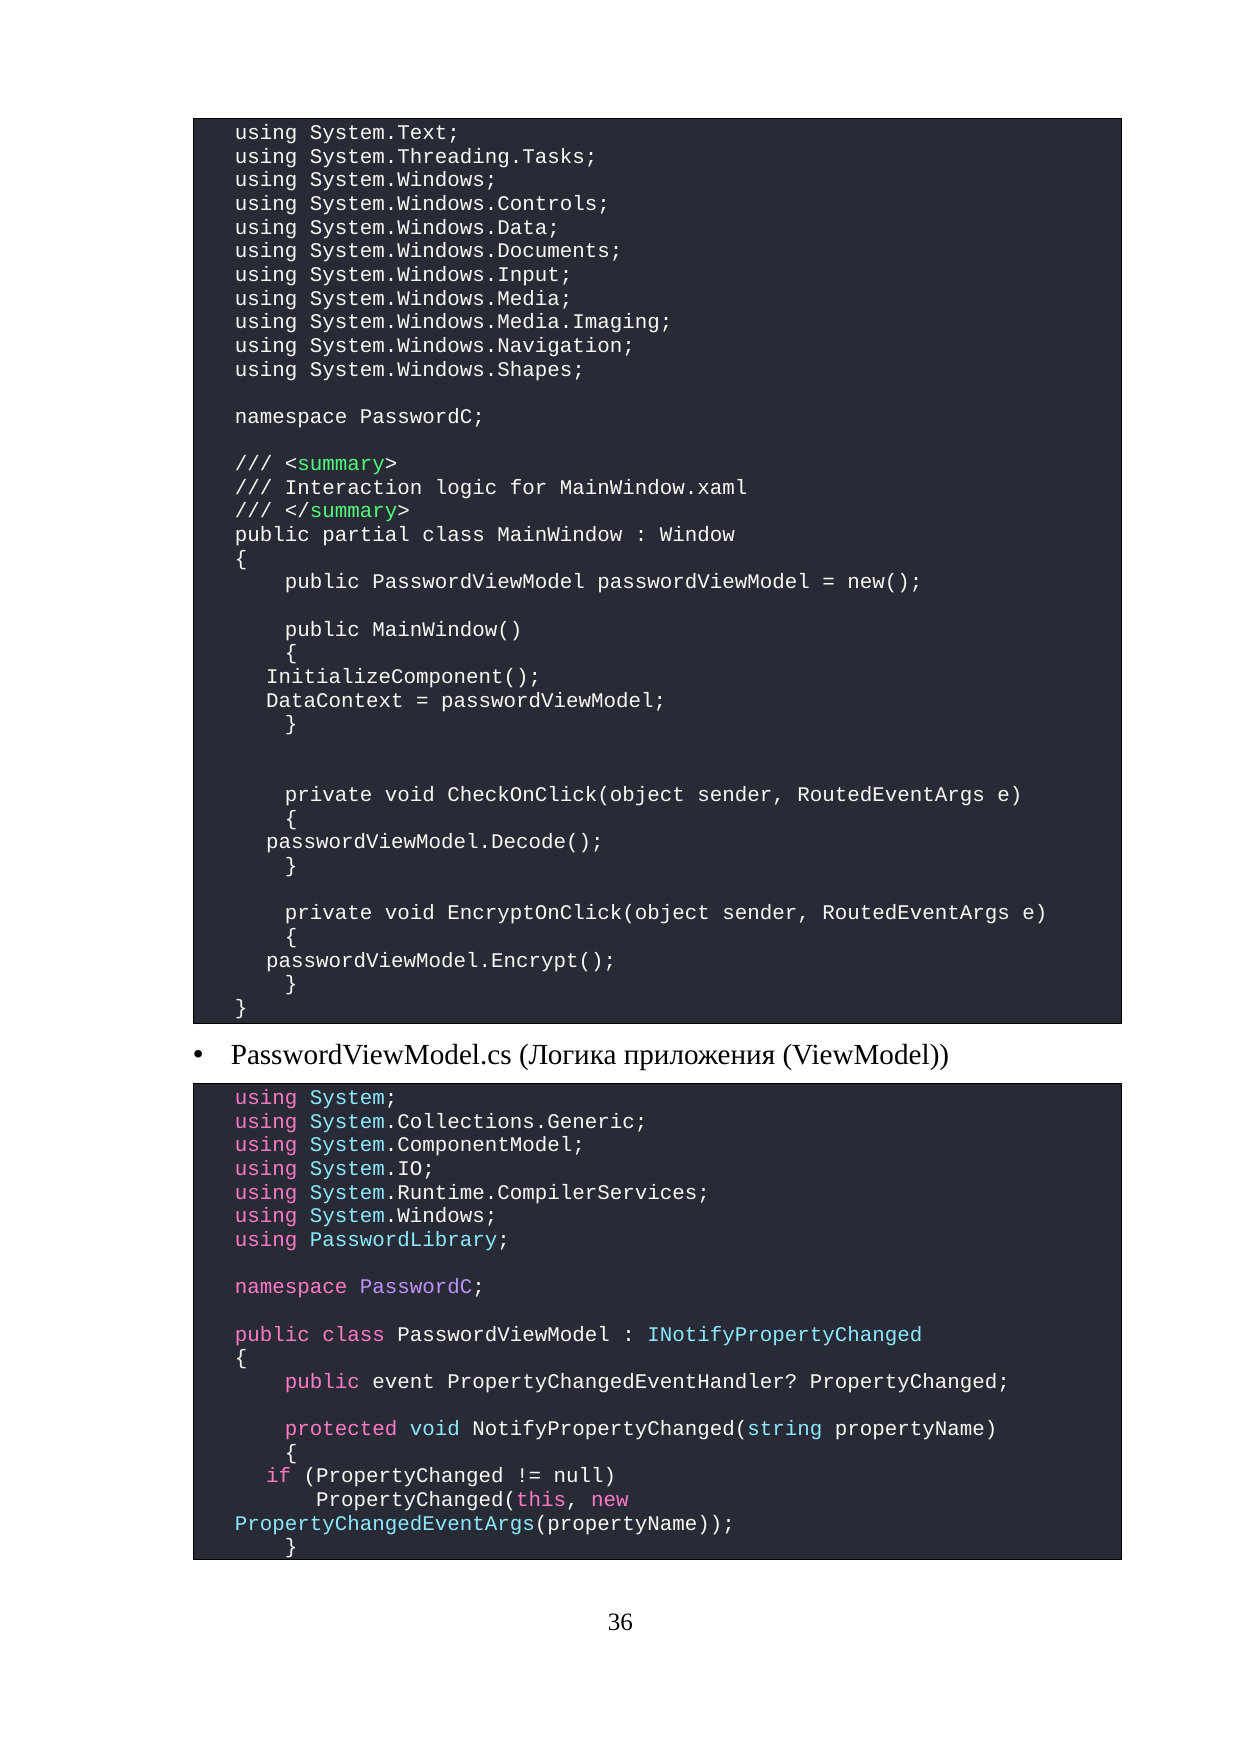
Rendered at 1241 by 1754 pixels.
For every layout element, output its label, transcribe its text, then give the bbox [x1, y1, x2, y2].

list public class PasswordViewModel : INotifyPropertyChanged [194, 1319, 1121, 1343]
list using System.Windows.Media.Imaging; [194, 307, 1121, 331]
list using System.ComponentModel; [194, 1130, 1121, 1154]
list using System.IO; [194, 1154, 1121, 1178]
list using System.Windows.Shapes; [194, 354, 1121, 378]
list using System.Windows.Media; [194, 284, 1121, 307]
list PasswordViewModel.cs (Логика приложения (ViewModel)) [193, 1037, 1122, 1071]
list using System.Text; [194, 119, 1121, 142]
list } [194, 1532, 1121, 1559]
list using System.Windows.Data; [194, 213, 1121, 236]
list { [194, 638, 1121, 662]
list passwordViewModel.Decode(); [194, 827, 1121, 851]
list { [194, 922, 1121, 946]
list using System.Windows.Controls; [194, 189, 1121, 213]
list passwordViewModel.Encrypt(); [194, 946, 1121, 969]
list private void EncryptOnClick(object sender, RoutedEventArgs e) [194, 898, 1121, 922]
list /// Interaction logic for MainWindow.xaml [194, 473, 1121, 496]
list InitializeComponent(); [194, 662, 1121, 686]
list PropertyChanged(this, new PropertyChangedEventArgs(propertyName)); [194, 1485, 1121, 1532]
list { [194, 804, 1121, 827]
list using System; [194, 1084, 1121, 1107]
list { [194, 1438, 1121, 1461]
list public event PropertyChangedEventHandler? PropertyChanged; [194, 1367, 1121, 1391]
list if (PropertyChanged != null) [194, 1461, 1121, 1485]
list using System.Windows.Input; [194, 260, 1121, 284]
list DataContext = passwordViewModel; [194, 686, 1121, 709]
list public partial class MainWindow : Window [194, 520, 1121, 544]
list { [194, 1343, 1121, 1367]
list private void CheckOnClick(object sender, RoutedEventArgs e) [194, 780, 1121, 804]
list } [194, 851, 1121, 875]
list protected void NotifyPropertyChanged(string propertyName) [194, 1414, 1121, 1438]
list } [194, 993, 1121, 1023]
list public PasswordViewModel passwordViewModel = new(); [194, 567, 1121, 591]
list } [194, 709, 1121, 733]
list using System.Collections.Generic; [194, 1107, 1121, 1130]
list /// <summary> [194, 449, 1121, 473]
list using System.Windows.Navigation; [194, 331, 1121, 354]
list { [194, 544, 1121, 567]
list namespace PasswordC; [194, 1272, 1121, 1296]
list using System.Runtime.CompilerServices; [194, 1178, 1121, 1201]
list using System.Windows; [194, 165, 1121, 189]
list namespace PasswordC; [194, 402, 1121, 426]
list using System.Windows; [194, 1201, 1121, 1225]
list /// </summary> [194, 496, 1121, 520]
list public MainWindow() [194, 615, 1121, 638]
list using PasswordLibrary; [194, 1225, 1121, 1249]
list using System.Windows.Documents; [194, 236, 1121, 260]
list } [194, 969, 1121, 993]
list using System.Threading.Tasks; [194, 142, 1121, 165]
